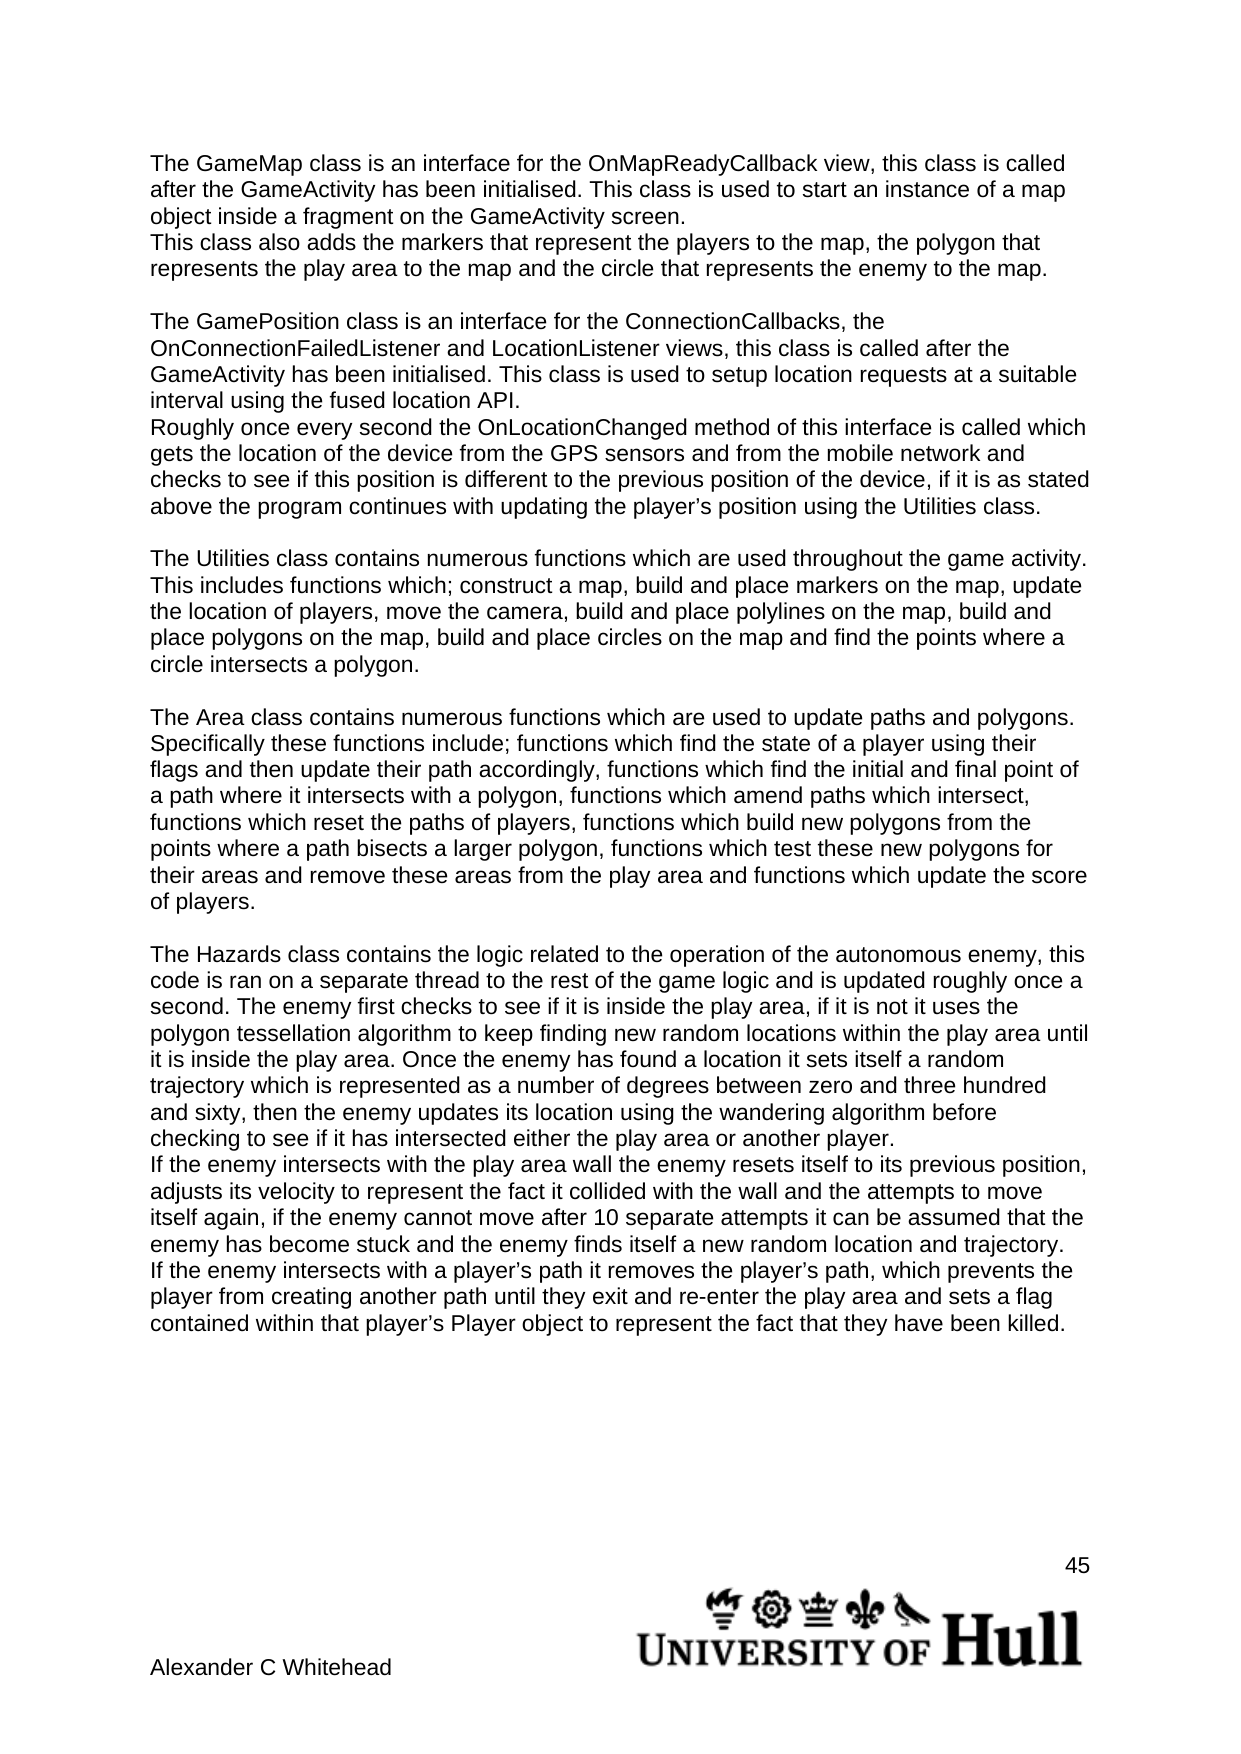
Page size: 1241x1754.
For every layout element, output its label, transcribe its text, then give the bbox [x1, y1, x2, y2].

picture [630, 1578, 1091, 1676]
text The Hazards class contains the logic related to the operation of the autonomous enemy, this code is ran on a separate thread to the rest of the game logic and is updated roughly once a second. The enemy first checks to see if it is inside the play area, if it is not it uses the polygon tessellation algorithm to keep finding new random locations within the play area until it is inside the play area. Once the enemy has found a location it sets itself a random trajectory which is represented as a number of degrees between zero and three hundred and sixty, then the enemy updates its location using the wandering algorithm before checking to see if it has intersected either the play area or another player. [150, 941, 1090, 1151]
text Roughly once every second the OnLocationChanged method of this interface is called which gets the location of the device from the GPS sensors and from the mobile network and checks to see if this position is different to the previous position of the device, if it is as stated above the program continues with updating the player’s position using the Utilities class. [150, 413, 1090, 519]
text The GameMap class is an interface for the OnMapReadyCallback view, this class is called after the GameActivity has been initialised. This class is used to start an instance of a map object inside a fragment on the GameActivity screen. [150, 150, 1090, 229]
text This class also adds the markers that represent the players to the map, the polygon that represents the play area to the map and the circle that represents the enemy to the map. [150, 229, 1090, 282]
text If the enemy intersects with a player’s path it removes the player’s path, which prevents the player from creating another path until they exit and re-enter the play area and sets a flag contained within that player’s Player object to represent the fact that they have been killed. [150, 1257, 1090, 1336]
text The Utilities class contains numerous functions which are used throughout the game activity. This includes functions which; construct a map, build and place markers on the map, update the location of players, move the camera, build and place polylines on the map, build and place polygons on the map, build and place circles on the map and find the points where a circle intersects a polygon. [150, 545, 1090, 677]
text If the enemy intersects with the play area wall the enemy resets itself to its previous position, adjusts its velocity to represent the fact it collided with the wall and the attempts to move itself again, if the enemy cannot move after 10 separate attempts it can be assumed that the enemy has become stuck and the enemy finds itself a new random location and trajectory. [150, 1151, 1090, 1257]
text The Area class contains numerous functions which are used to update paths and polygons. Specifically these functions include; functions which find the state of a player using their flags and then update their path accordingly, functions which find the initial and final point of a path where it intersects with a polygon, functions which amend paths which intersect, functions which reset the paths of players, functions which build new polygons from the points where a path bisects a larger polygon, functions which test these new polygons for their areas and remove these areas from the play area and functions which update the score of players. [150, 703, 1090, 914]
text The GamePosition class is an interface for the ConnectionCallbacks, the OnConnectionFailedListener and LocationListener views, this class is called after the GameActivity has been initialised. This class is used to setup location requests at a suitable interval using the fused location API. [150, 308, 1090, 413]
